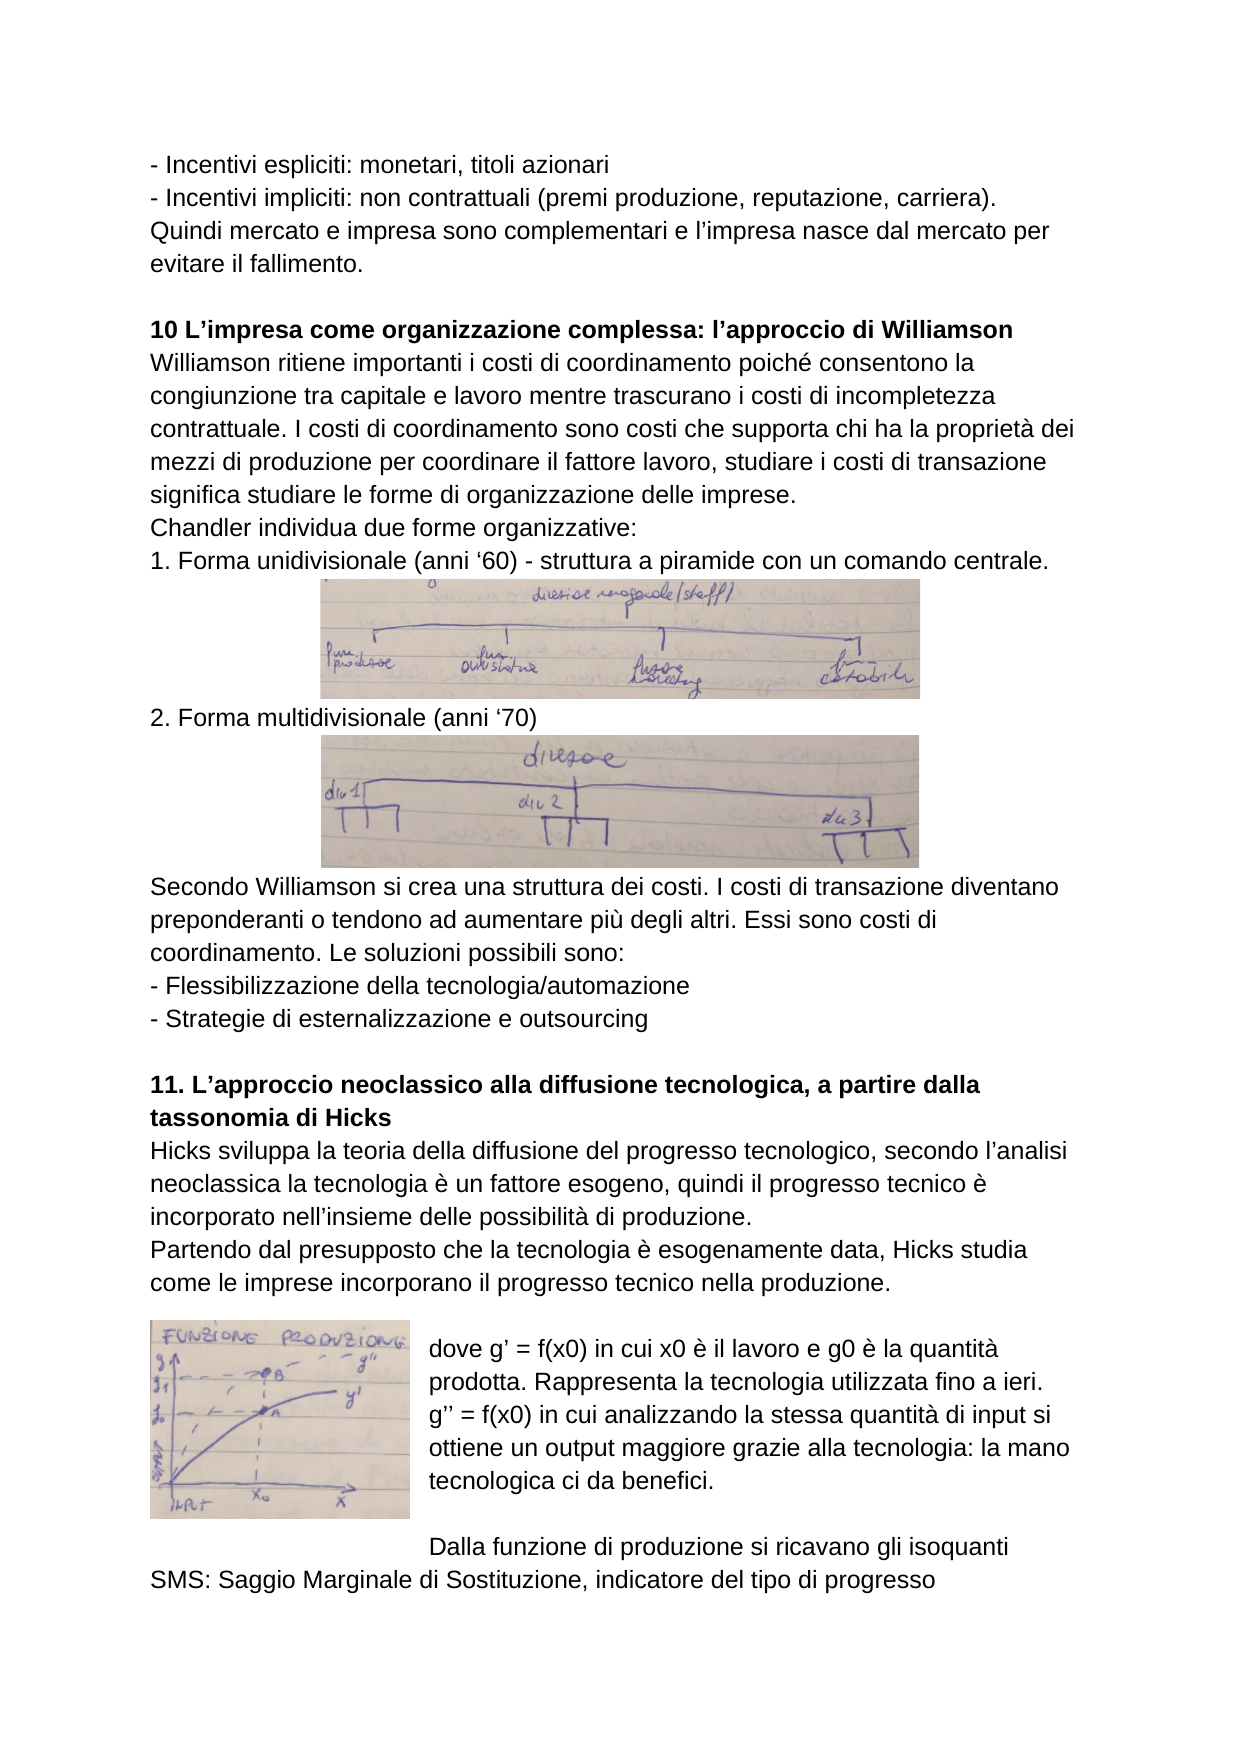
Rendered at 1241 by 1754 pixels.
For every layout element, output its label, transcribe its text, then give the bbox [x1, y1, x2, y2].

text Quindi mercato e impresa sono complementari e l’impresa nasce dal mercato per evitare il fallimento. [150, 216, 1090, 278]
text Hicks sviluppa la teoria della diffusione del progresso tecnologico, secondo l’analisi neoclassica la tecnologia è un fattore esogeno, quindi il progresso tecnico è incorporato nell’insieme delle possibilità di produzione. [150, 1136, 1090, 1231]
text - Flessibilizzazione della tecnologia/automazione [150, 971, 1090, 999]
text Williamson ritiene importanti i costi di coordinamento poiché consentono la congiunzione tra capitale e lavoro mentre trascurano i costi di incompletezza contrattuale. I costi di coordinamento sono costi che supporta chi ha la proprietà dei mezzi di produzione per coordinare il fattore lavoro, studiare i costi di transazione significa studiare le forme di organizzazione delle imprese. [150, 348, 1090, 509]
text Secondo Williamson si crea una struttura dei costi. I costi di transazione diventano preponderanti o tendono ad aumentare più degli altri. Essi sono costi di coordinamento. Le soluzioni possibili sono: [150, 872, 1090, 966]
text - Incentivi impliciti: non contrattuali (premi produzione, reputazione, carriera). [150, 183, 1090, 212]
text 2. Forma multidivisionale (anni ‘70) [150, 703, 1090, 731]
text 10 L’impresa come organizzazione complessa: l’approccio di Williamson [150, 315, 1090, 344]
picture [321, 735, 920, 868]
picture [320, 579, 921, 699]
text - Strategie di esternalizzazione e outsourcing [150, 1004, 1090, 1032]
text dove g’ = f(x0) in cui x0 è il lavoro e g0 è la quantità prodotta. Rappresenta la tecnologia utilizzata fino a ieri. [410, 1334, 1090, 1396]
text SMS: Saggio Marginale di Sostituzione, indicatore del tipo di progresso [150, 1565, 1090, 1594]
text 1. Forma unidivisionale (anni ‘60) - struttura a piramide con un comando centrale. [150, 546, 1090, 575]
text Chandler individua due forme organizzative: [150, 513, 1090, 542]
text g’’ = f(x0) in cui analizzando la stessa quantità di input si ottiene un output maggiore grazie alla tecnologia: la mano tecnologica ci da benefici. [410, 1400, 1090, 1495]
text - Incentivi espliciti: monetari, titoli azionari [150, 150, 1090, 179]
text Dalla funzione di produzione si ricavano gli isoquanti [150, 1532, 1090, 1561]
text 11. L’approccio neoclassico alla diffusione tecnologica, a partire dalla tassonomia di Hicks [150, 1070, 1090, 1131]
text Partendo dal presupposto che la tecnologia è esogenamente data, Hicks studia come le imprese incorporano il progresso tecnico nella produzione. [150, 1235, 1090, 1297]
picture [150, 1320, 410, 1519]
